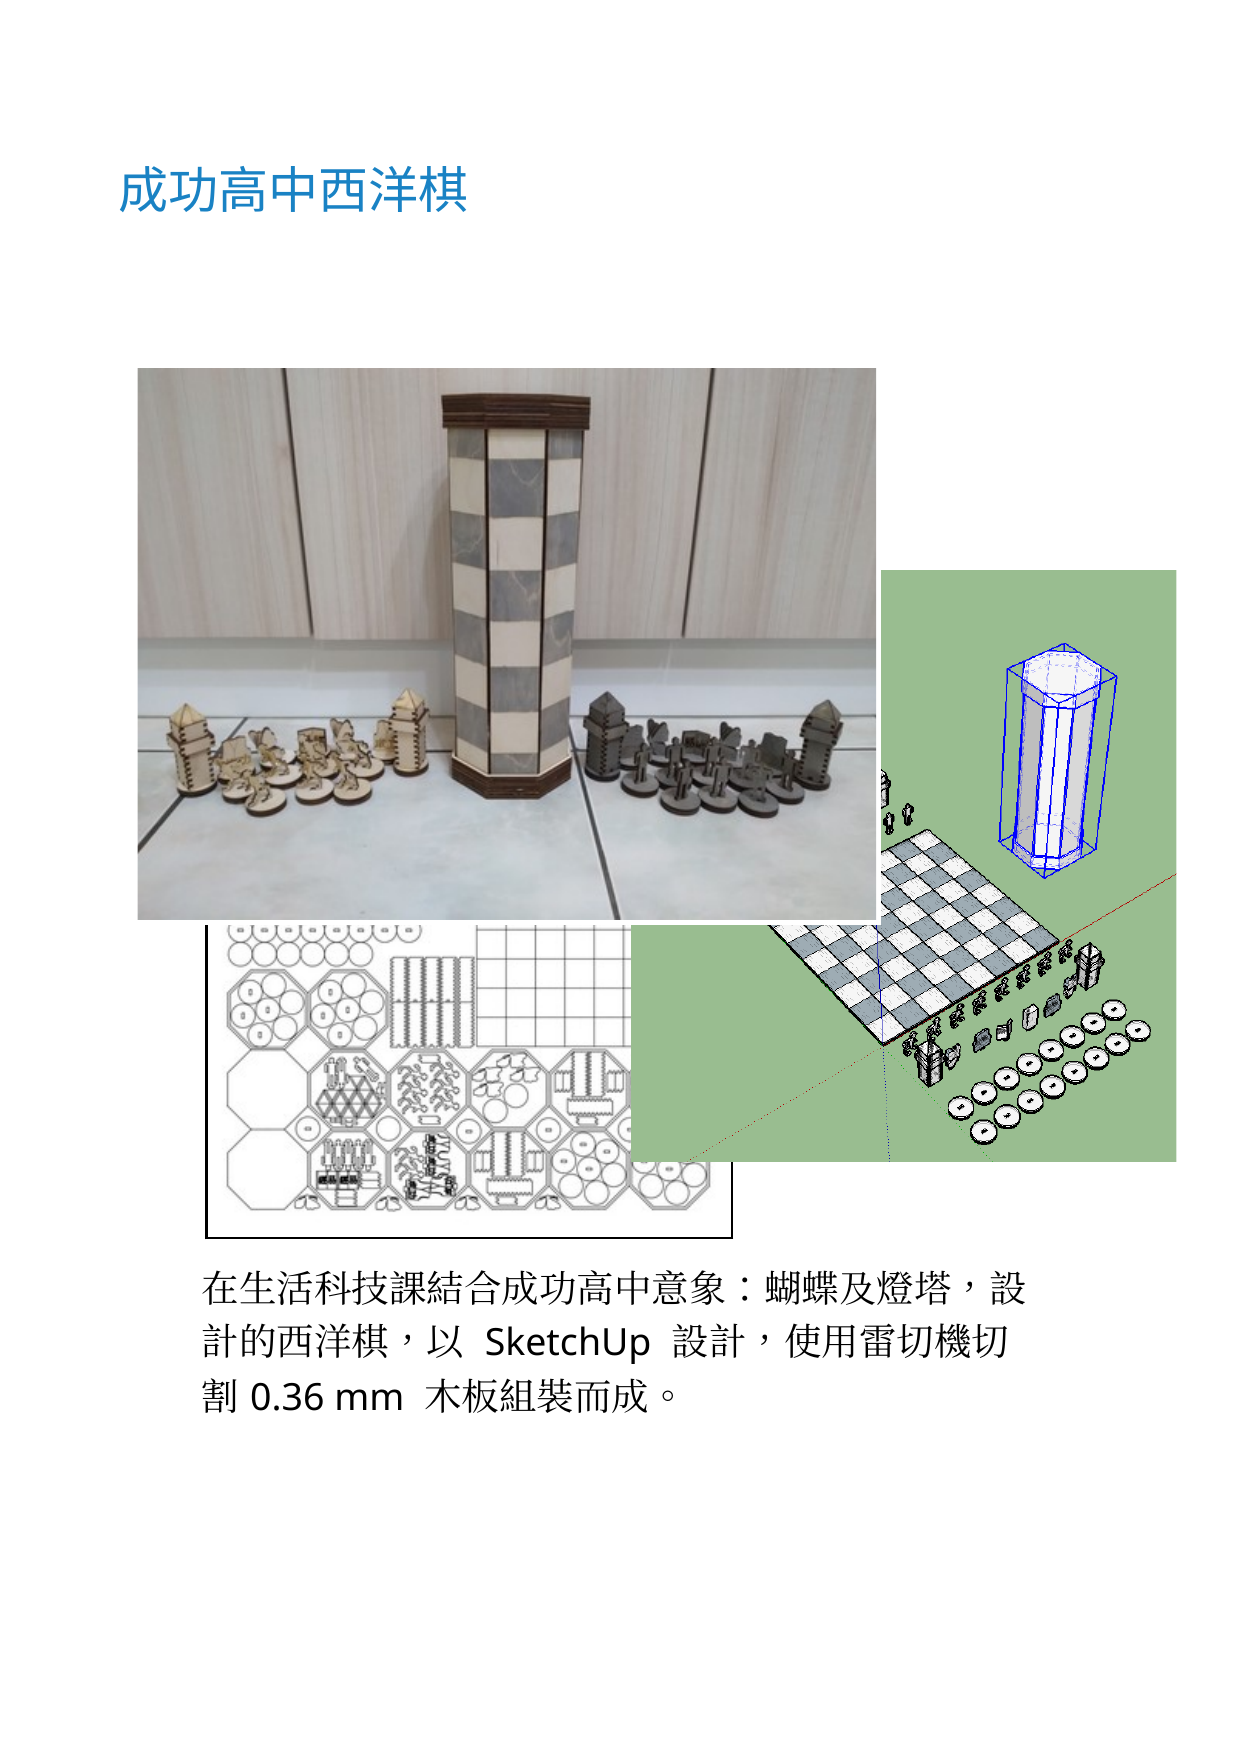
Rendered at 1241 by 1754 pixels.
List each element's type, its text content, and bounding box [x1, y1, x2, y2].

picture [137, 368, 877, 920]
subtitle 成功高中西洋棋 [118, 151, 1122, 223]
picture [210, 570, 1089, 1235]
